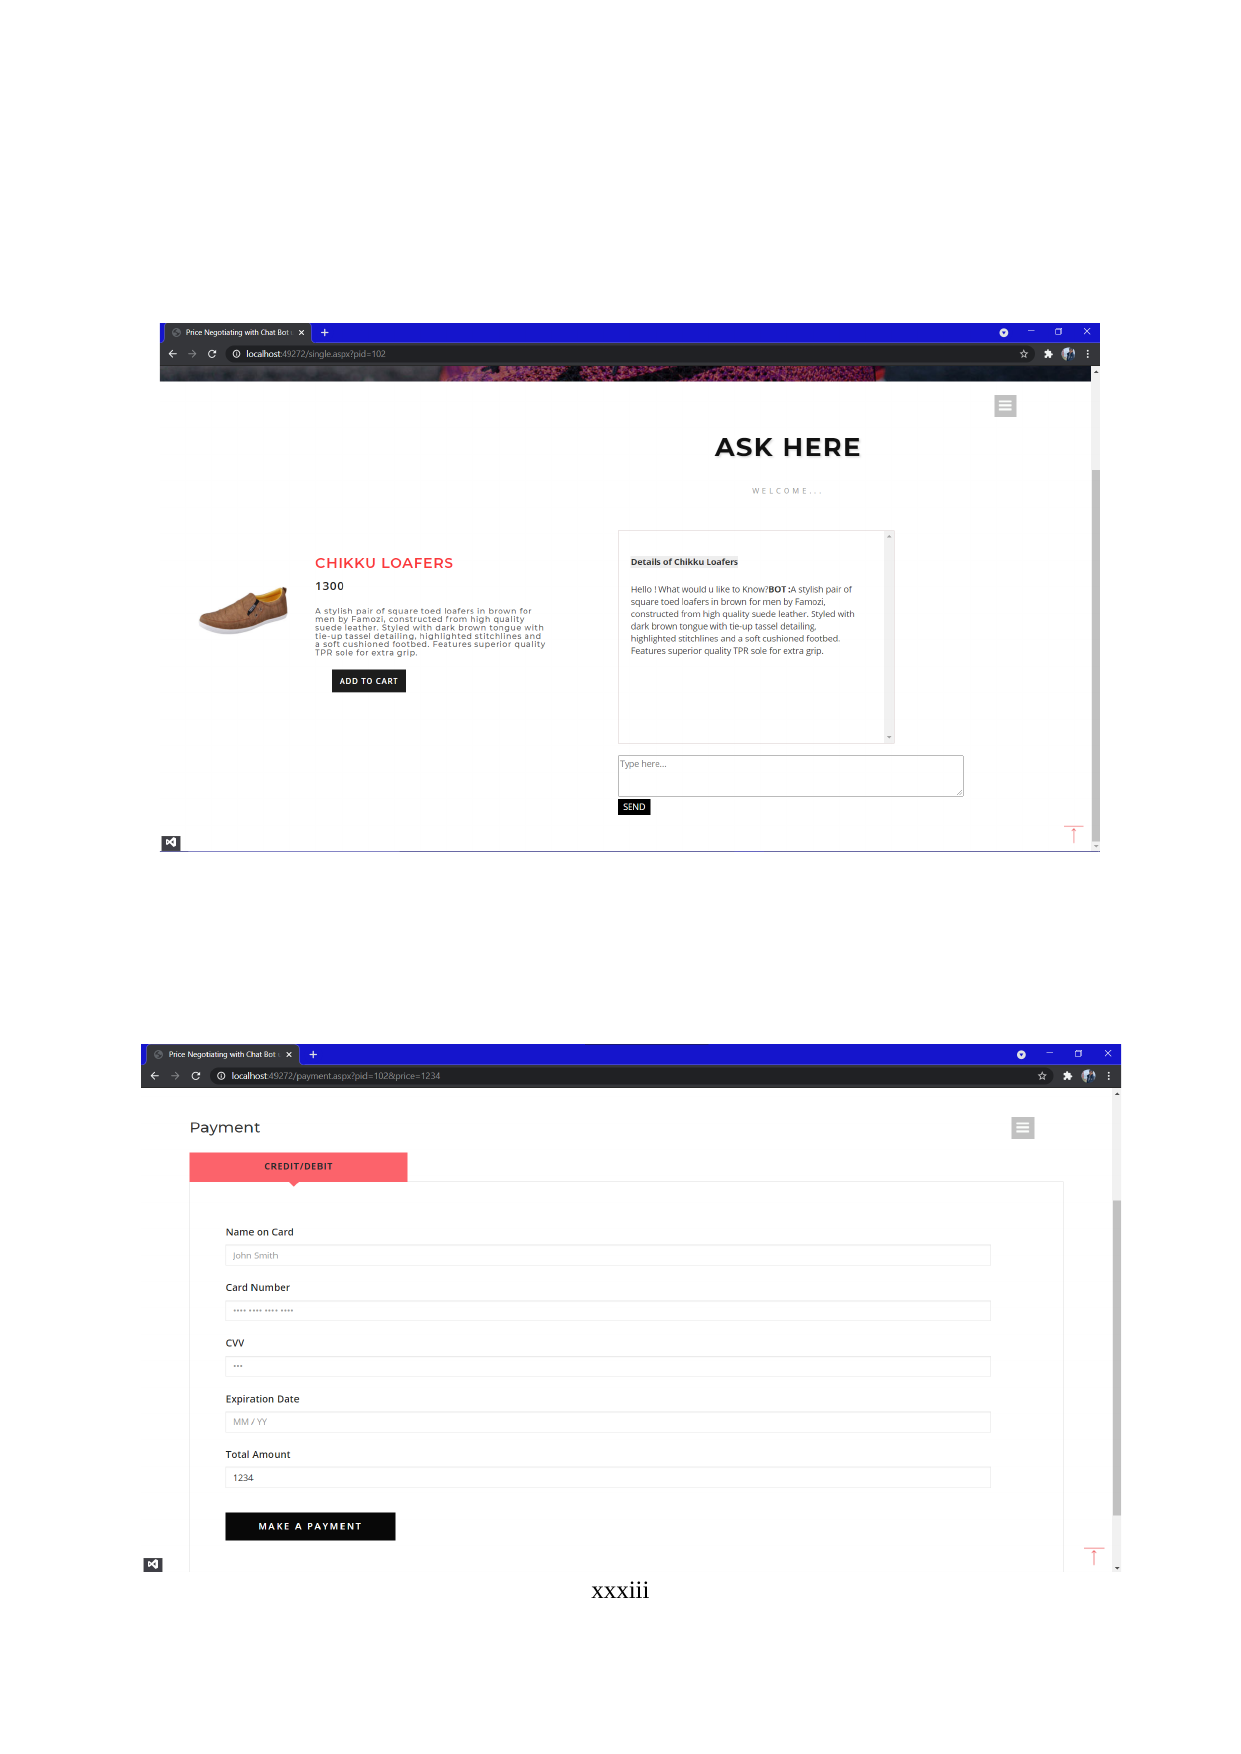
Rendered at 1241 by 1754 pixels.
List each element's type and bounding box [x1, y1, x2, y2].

picture [141, 1044, 1122, 1572]
picture [159, 323, 1100, 852]
